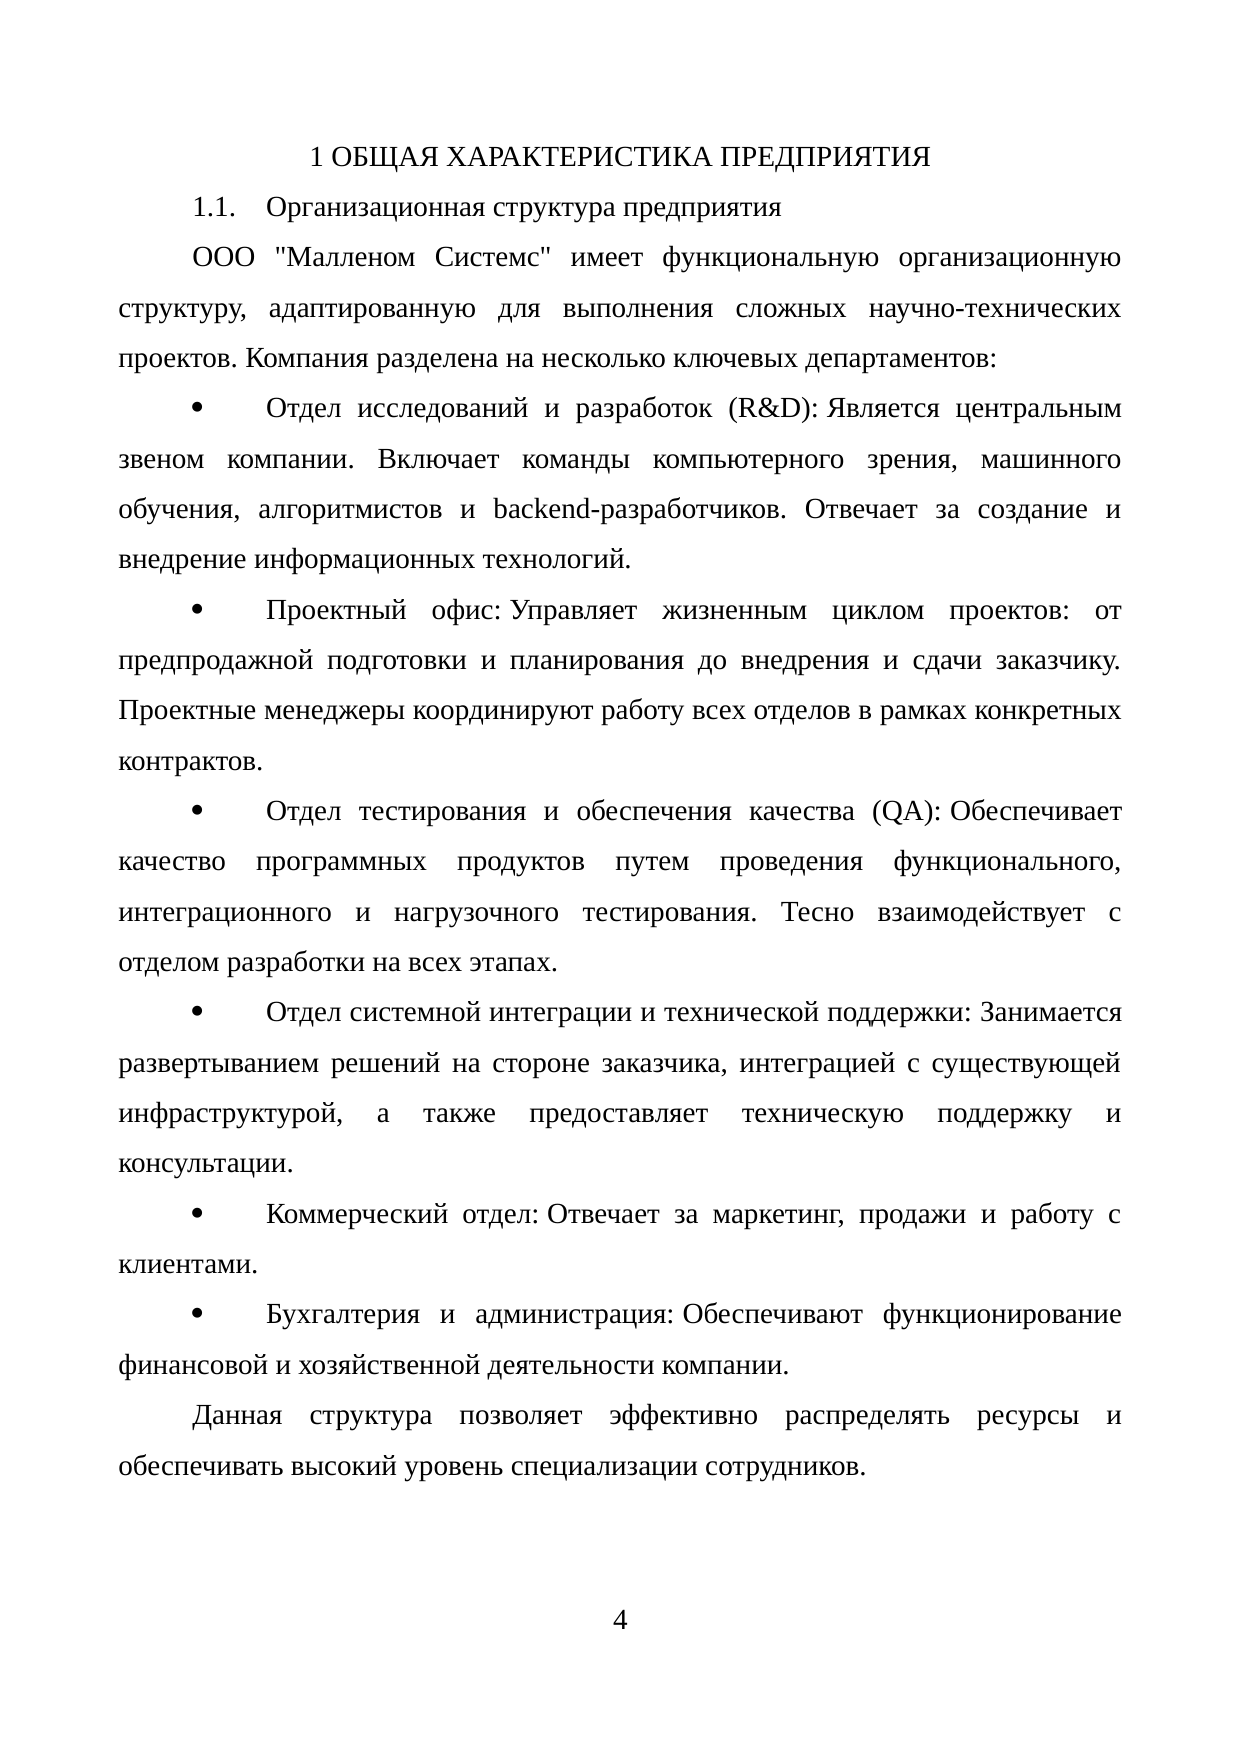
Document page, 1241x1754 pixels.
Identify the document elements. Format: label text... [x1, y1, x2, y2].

text ООО "Малленом Системс" имеет функциональную организационную структуру, адаптированную для выполнения сложных научно-технических проектов. Компания разделена на несколько ключевых департаментов: [118, 239, 1122, 374]
list Коммерческий отдел: Отвечает за маркетинг, продажи и работу с клиентами. [118, 1196, 1122, 1280]
list Отдел исследований и разработок (R&D): Является центральным звеном компании. Включает команды компьютерного зрения, машинного обучения, алгоритмистов и backend-разработчиков. Отвечает за создание и внедрение информационных технологий. [118, 390, 1122, 575]
list Проектный офис: Управляет жизненным циклом проектов: от предпродажной подготовки и планирования до внедрения и сдачи заказчику. Проектные менеджеры координируют работу всех отделов в рамках конкретных контрактов. [118, 592, 1122, 776]
list Отдел системной интеграции и технической поддержки: Занимается развертыванием решений на стороне заказчика, интеграцией с существующей инфраструктурой, а также предоставляет техническую поддержку и консультации. [118, 994, 1122, 1179]
text Данная структура позволяет эффективно распределять ресурсы и обеспечивать высокий уровень специализации сотрудников. [118, 1397, 1122, 1481]
list Отдел тестирования и обеспечения качества (QA): Обеспечивает качество программных продуктов путем проведения функционального, интеграционного и нагрузочного тестирования. Тесно взаимодействует с отделом разработки на всех этапах. [118, 793, 1122, 978]
subtitle 1 ОБЩАЯ ХАРАКТЕРИСТИКА ПРЕДПРИЯТИЯ [118, 139, 1122, 172]
subtitle Организационная структура предприятия [118, 189, 1122, 223]
list Бухгалтерия и администрация: Обеспечивают функционирование финансовой и хозяйственной деятельности компании. [118, 1297, 1122, 1381]
